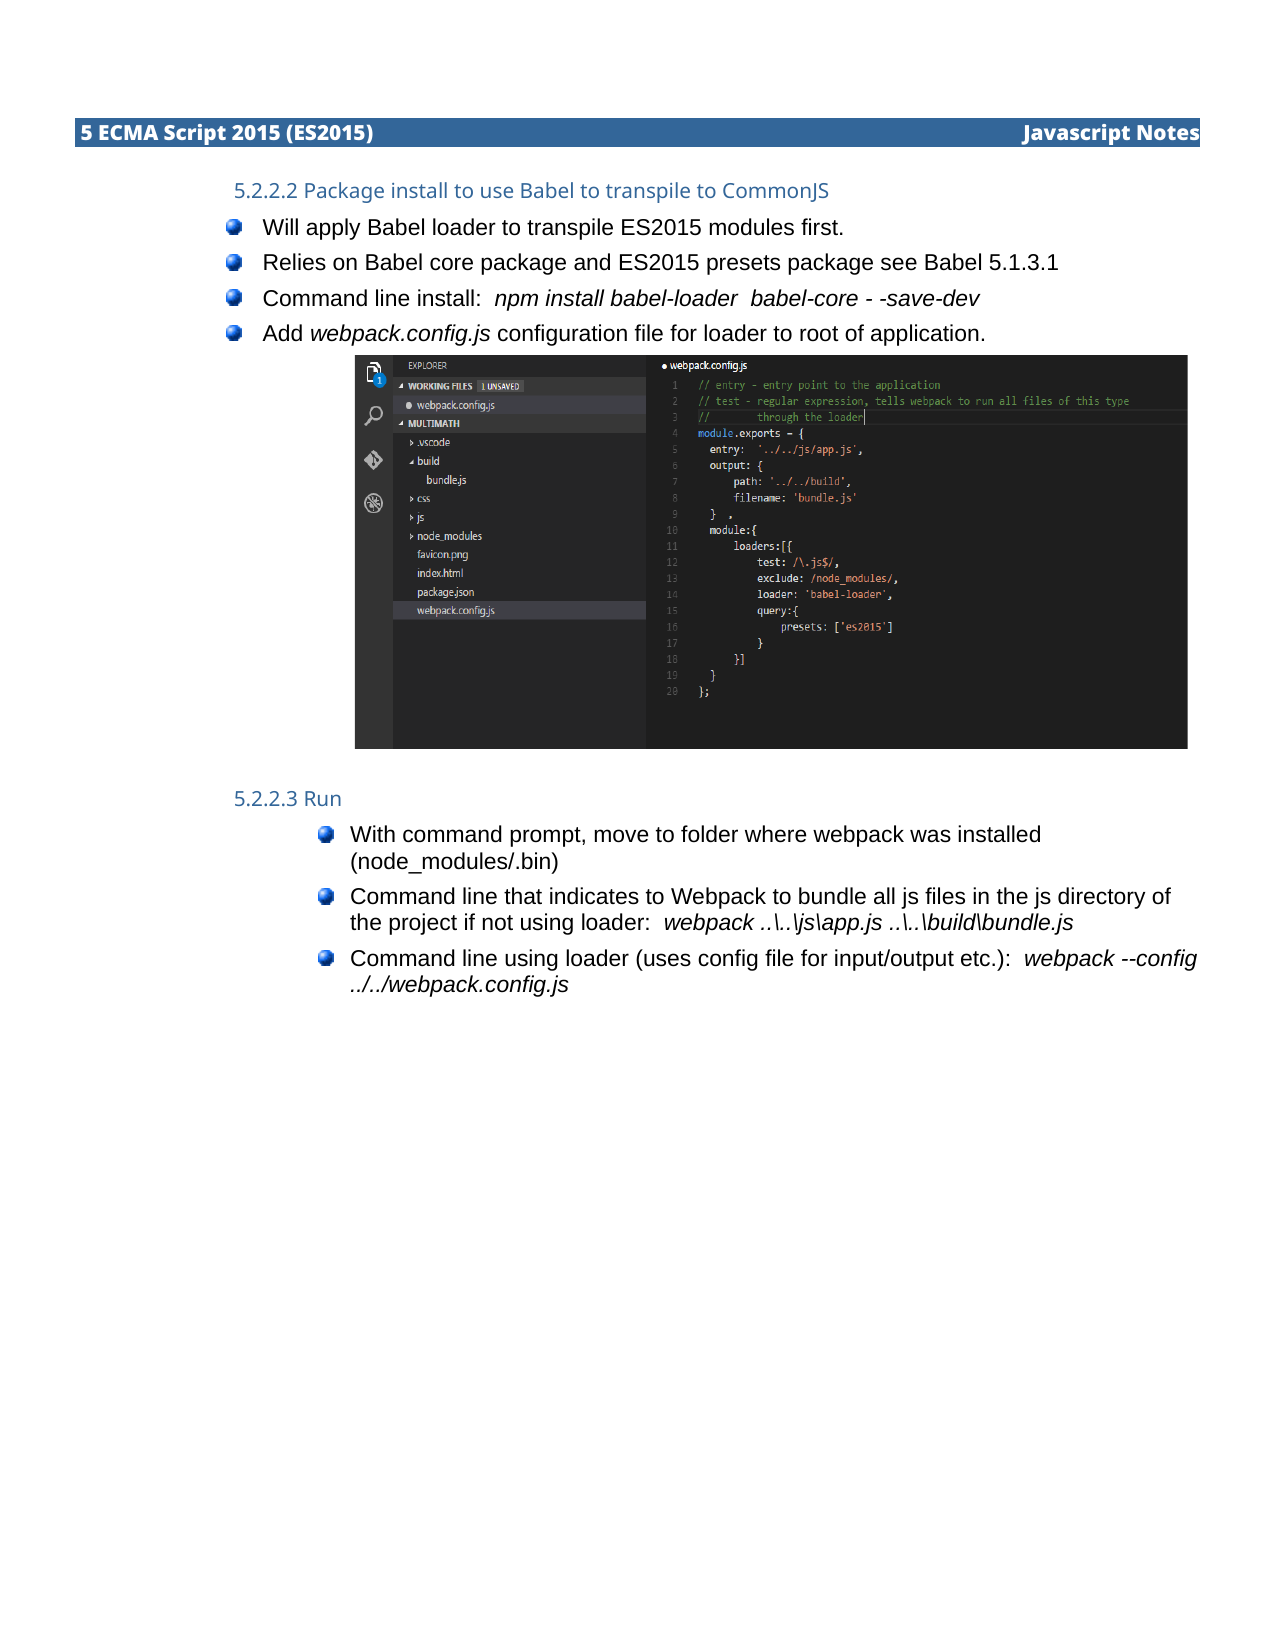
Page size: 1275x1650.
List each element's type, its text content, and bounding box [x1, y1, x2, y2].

picture [226, 325, 242, 341]
list Command line using loader (uses config file for input/output etc.): webpack --config ../../webpack.config.js [317, 945, 1200, 997]
picture [226, 289, 242, 306]
picture [318, 888, 334, 905]
list Add webpack.config.js configuration file for loader to root of application. [225, 320, 1200, 346]
picture [318, 826, 334, 843]
subtitle Run [75, 784, 1200, 812]
list Relies on Babel core package and ES2015 presets package see Babel 5.1.3.1 [225, 249, 1200, 276]
picture [226, 254, 242, 271]
picture [226, 219, 242, 235]
subtitle Package install to use Babel to transpile to CommonJS [75, 177, 1200, 205]
list Will apply Babel loader to transpile ES2015 modules first. [225, 214, 1200, 240]
list Command line that indicates to Webpack to bundle all js files in the js directory of the project if not using loader: webpack ..\..\js\app.js ..\..\build\bundle.js [317, 883, 1200, 936]
picture [354, 355, 1188, 749]
list With command prompt, move to folder where webpack was installed (node_modules/.bin) [317, 821, 1200, 874]
picture [318, 950, 334, 966]
list Command line install: npm install babel-loader babel-core - -save-dev [225, 284, 1200, 311]
